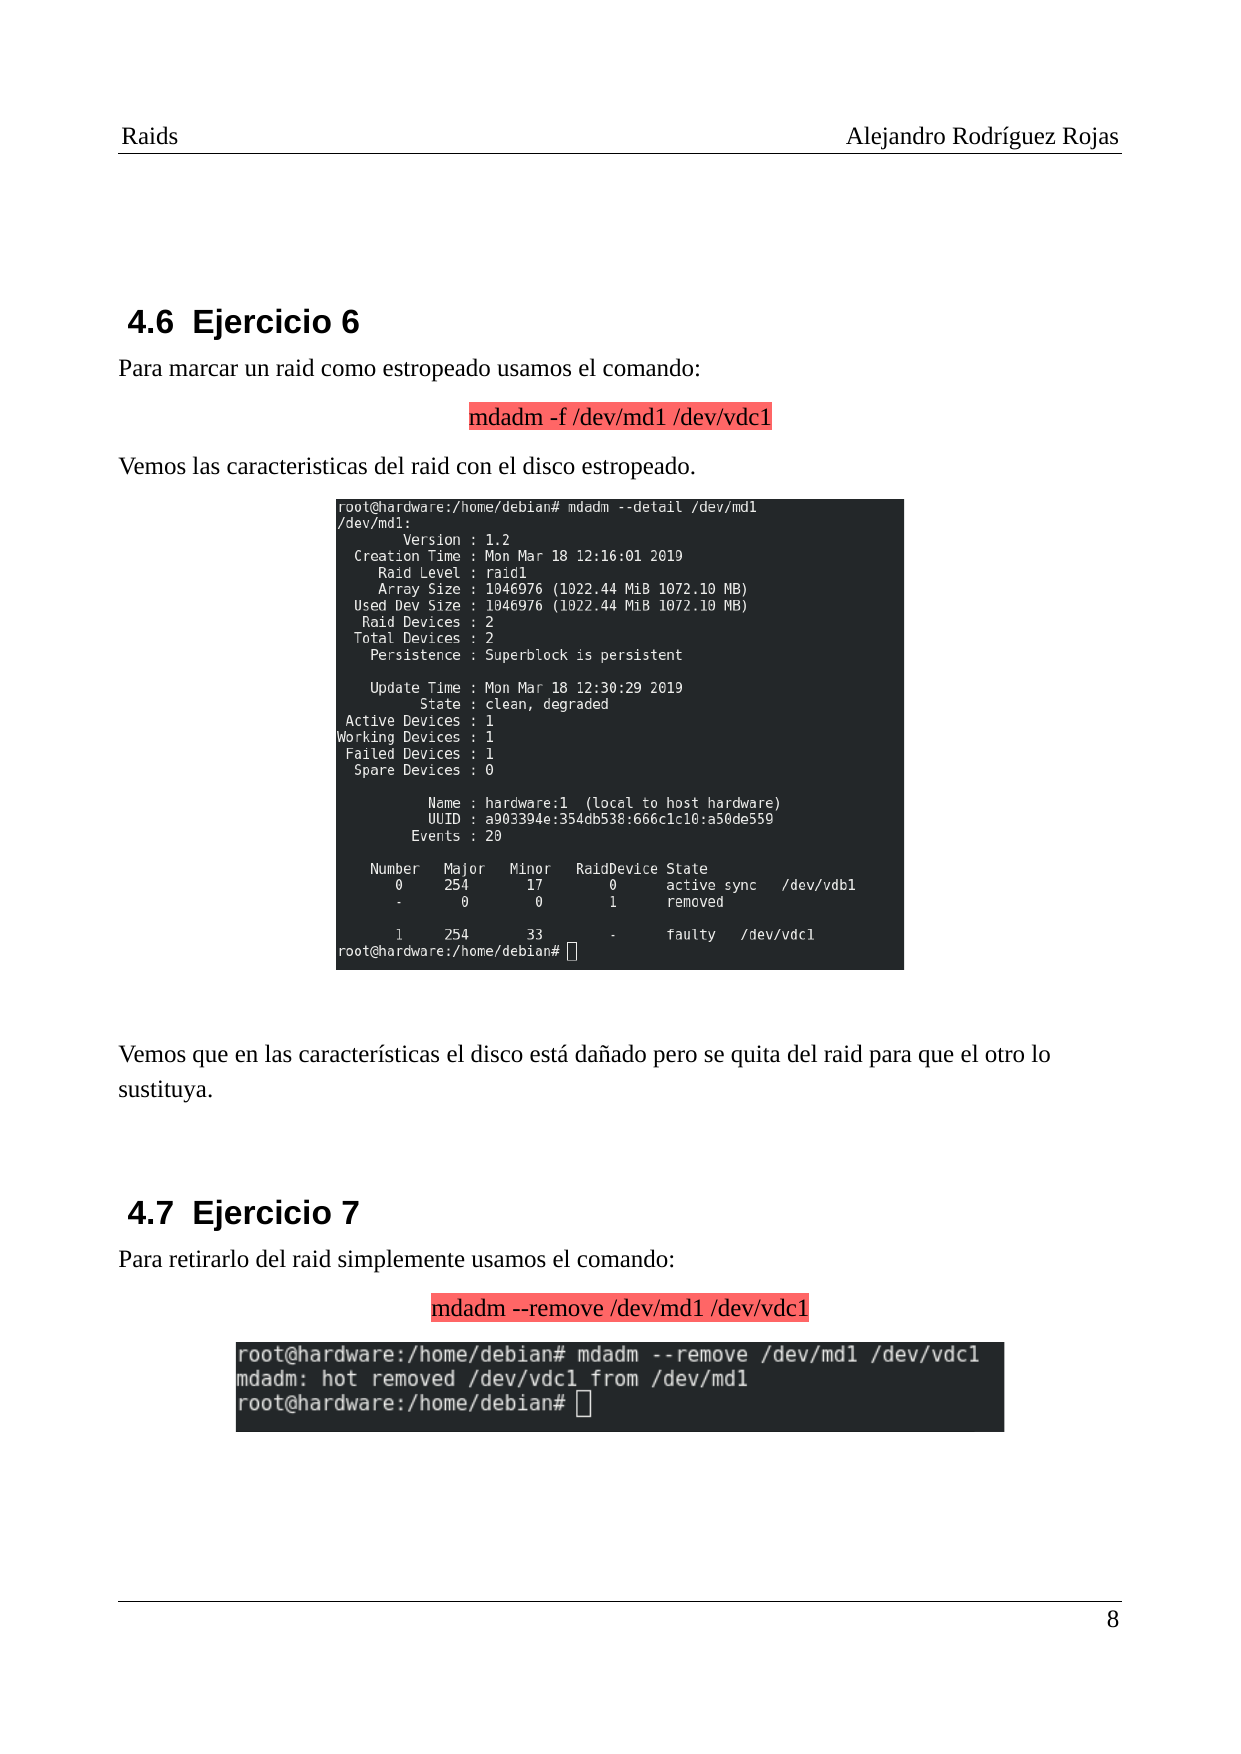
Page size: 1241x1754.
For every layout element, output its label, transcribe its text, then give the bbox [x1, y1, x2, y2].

text Para retirarlo del raid simplemente usamos el comando: [118, 1244, 1122, 1273]
text Vemos las caracteristicas del raid con el disco estropeado. [118, 451, 1122, 479]
text Vemos que en las características el disco está dañado pero se quita del raid para que el otro lo sustituya. [118, 1039, 1122, 1103]
text mdadm -f /dev/md1 /dev/vdc1 [118, 402, 1122, 430]
subtitle Ejercicio 6 [118, 301, 1122, 340]
subtitle Ejercicio 7 [118, 1193, 1122, 1232]
text Para marcar un raid como estropeado usamos el comando: [118, 353, 1122, 381]
text mdadm --remove /dev/md1 /dev/vdc1 [118, 1293, 1122, 1322]
